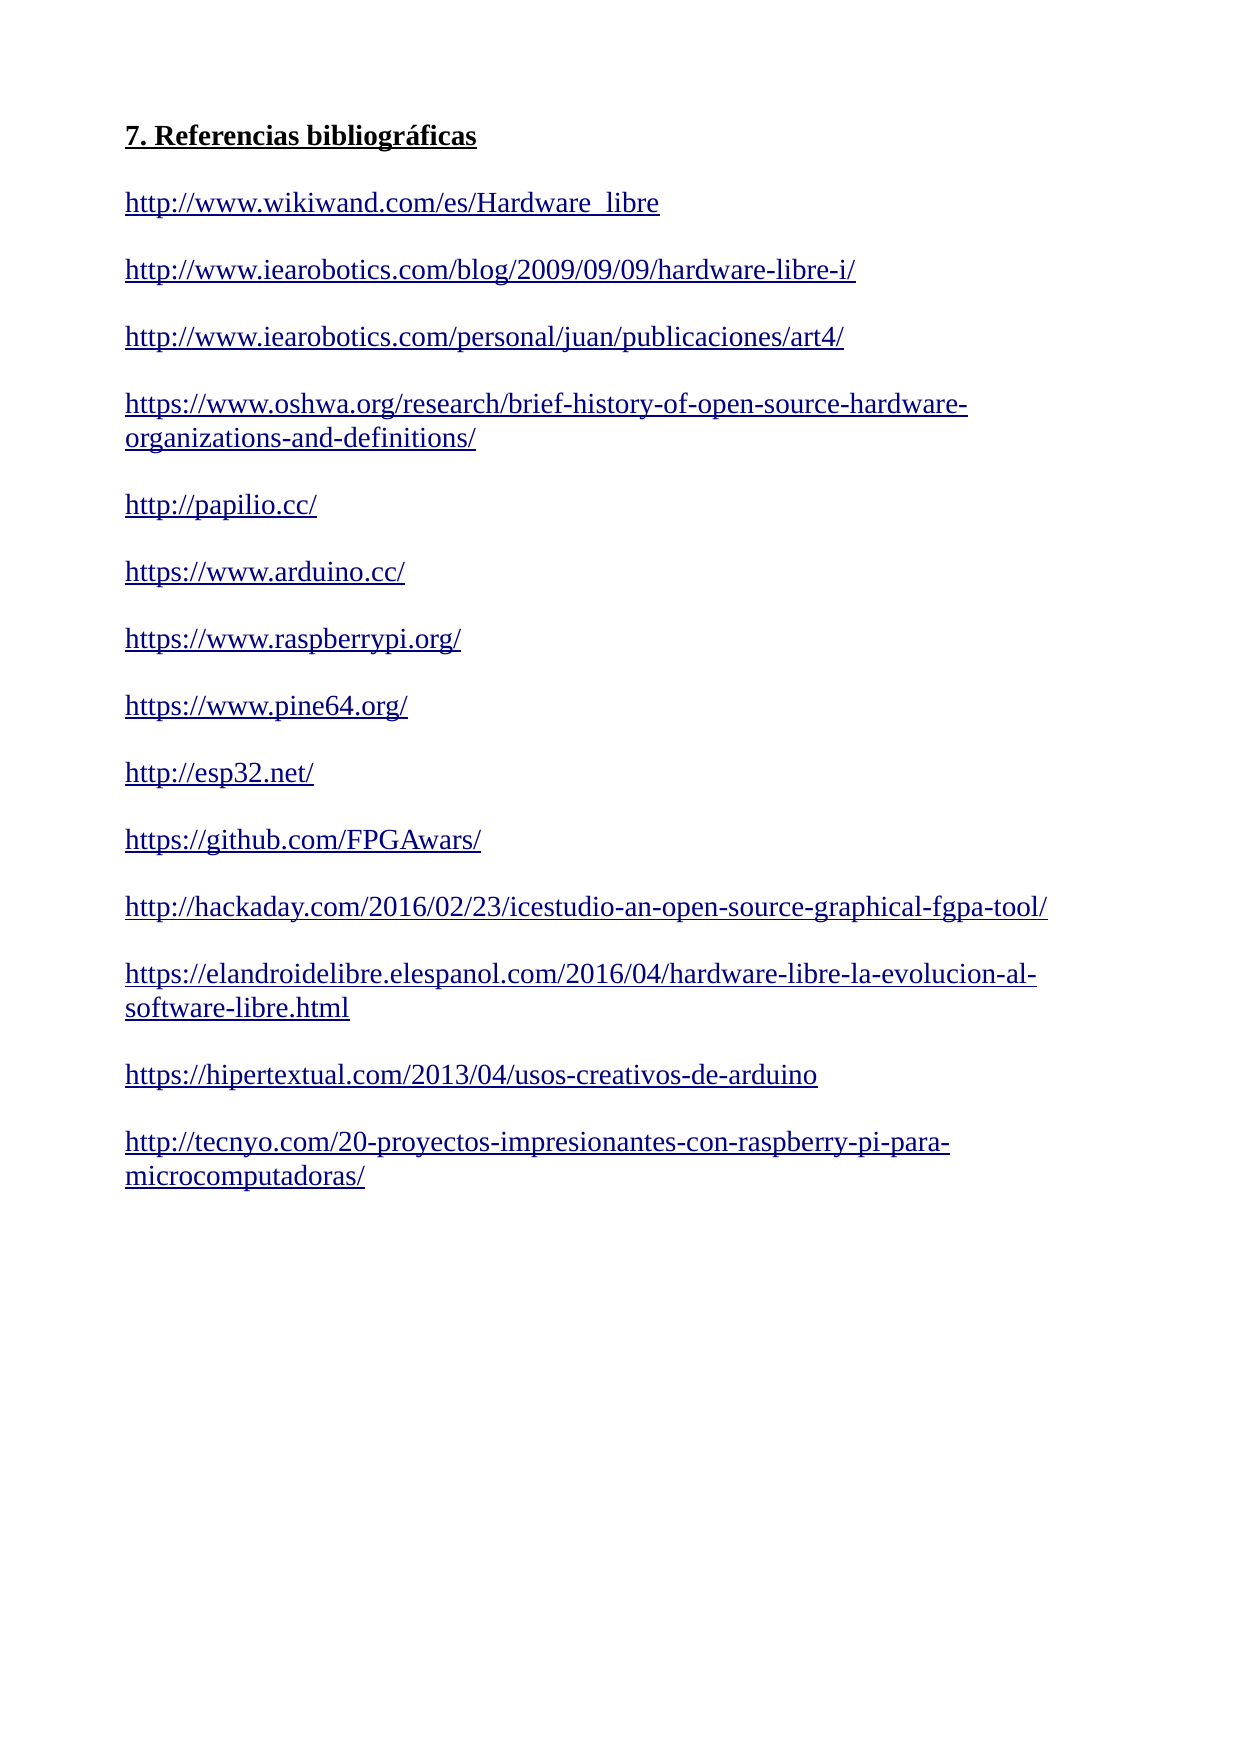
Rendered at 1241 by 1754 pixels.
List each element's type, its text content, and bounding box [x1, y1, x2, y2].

text https://github.com/FPGAwars/ [125, 822, 1122, 856]
text http://www.wikiwand.com/es/Hardware_libre [125, 185, 1122, 219]
text https://www.arduino.cc/ [125, 554, 1122, 588]
text https://www.raspberrypi.org/ [125, 621, 1122, 655]
text https://elandroidelibre.elespanol.com/2016/04/hardware-libre-la-evolucion-al-software-libre.html [125, 957, 1122, 1024]
text https://hipertextual.com/2013/04/usos-creativos-de-arduino [125, 1057, 1122, 1091]
text http://www.iearobotics.com/blog/2009/09/09/hardware-libre-i/ [125, 252, 1122, 286]
text https://www.oshwa.org/research/brief-history-of-open-source-hardware-organizations-and-definitions/ [125, 386, 1122, 453]
text http://hackaday.com/2016/02/23/icestudio-an-open-source-graphical-fgpa-tool/ [125, 889, 1122, 923]
text http://papilio.cc/ [125, 487, 1122, 521]
text http://esp32.net/ [125, 755, 1122, 789]
text 7. Referencias bibliográficas [125, 118, 1122, 152]
text https://www.pine64.org/ [125, 688, 1122, 722]
text http://tecnyo.com/20-proyectos-impresionantes-con-raspberry-pi-para-microcomputadoras/ [125, 1124, 1122, 1191]
text http://www.iearobotics.com/personal/juan/publicaciones/art4/ [125, 319, 1122, 353]
